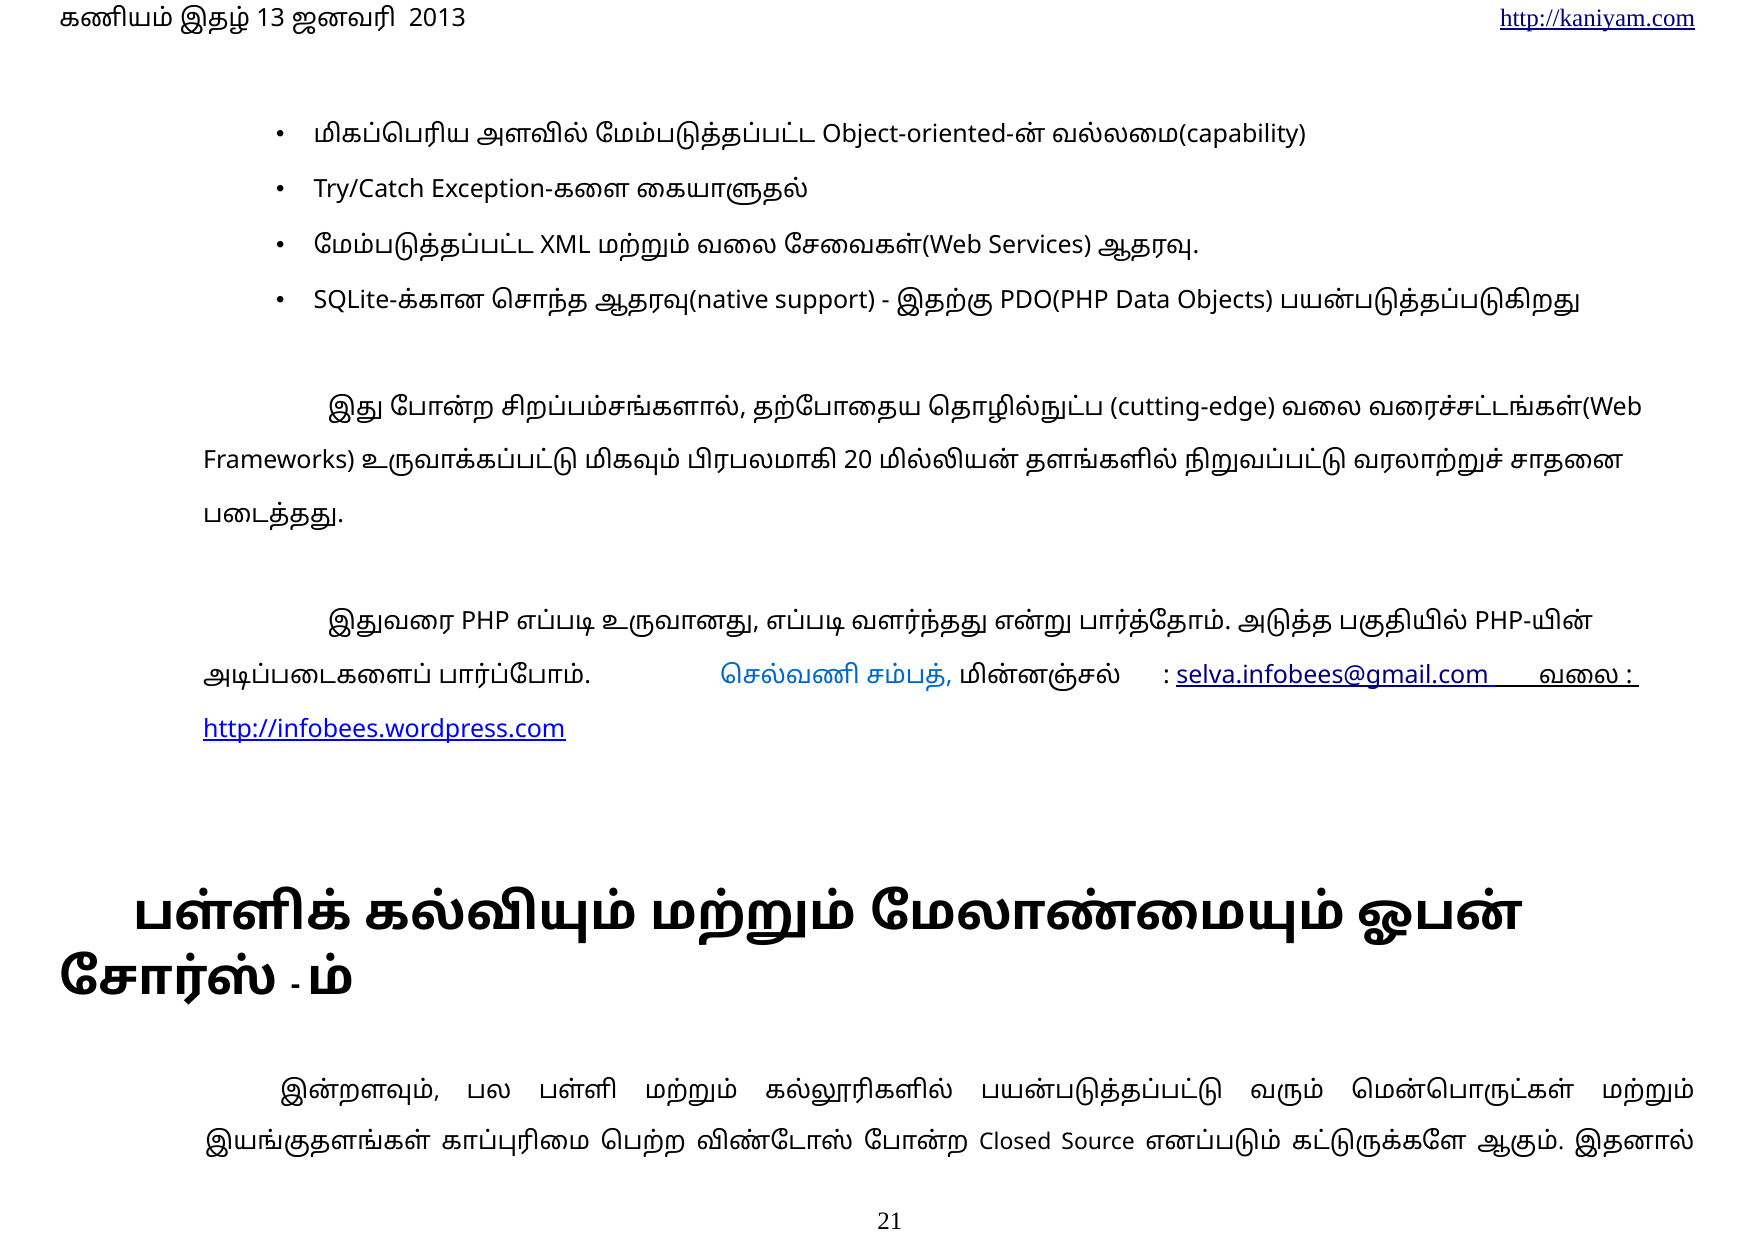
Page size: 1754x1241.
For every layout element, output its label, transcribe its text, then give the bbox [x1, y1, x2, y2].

text இது போன்ற சிறப்பம்சங்களால், தற்போதைய தொழில்நுட்ப (cutting-edge) வலை வரைச்சட்டங்கள்(Web Frameworks) உருவாக்கப்பட்டு மிகவும் பிரபலமாகி 20 மில்லியன் தளங்களில் நிறுவப்பட்டு வரலாற்றுச் சாதனை படைத்தது. [203, 388, 1695, 533]
text இன்றளவும், பல பள்ளி மற்றும் கல்லூரிகளில் பயன்படுத்தப்பட்டு வரும் மென்பொருட்கள் மற்றும் இயங்குதளங்கள் காப்புரிமை பெற்ற விண்டோஸ் போன்ற Closed Source எனப்படும் கட்டுருக்களே ஆகும். இதனால் [205, 1074, 1695, 1160]
list மேம்படுத்தப்பட்ட XML மற்றும் வலை சேவைகள்(Web Services) ஆதரவு. [203, 226, 1695, 263]
list மிகப்பெரிய அளவில் மேம்படுத்தப்பட்ட Object-oriented-ன் வல்லமை(capability) [203, 115, 1695, 152]
subtitle பள்ளிக் கல்வியும் மற்றும் மேலாண்மையும் ஓபன் சோர்ஸ் - ம் [59, 884, 1695, 1015]
text இதுவரை PHP எப்படி உருவானது, எப்படி வளர்ந்தது என்று பார்த்தோம். அடுத்த பகுதியில் PHP-யின் அடிப்படைகளைப் பார்ப்போம். செல்வணி சம்பத், மின்னஞ்சல் : selva.infobees@gmail.com வலை : http://infobees.wordpress.com [203, 602, 1695, 744]
list SQLite-க்கான சொந்த ஆதரவு(native support) - இதற்கு PDO(PHP Data Objects) பயன்படுத்தப்படுகிறது [203, 282, 1695, 319]
list Try/Catch Exception-களை கையாளுதல் [203, 171, 1695, 208]
